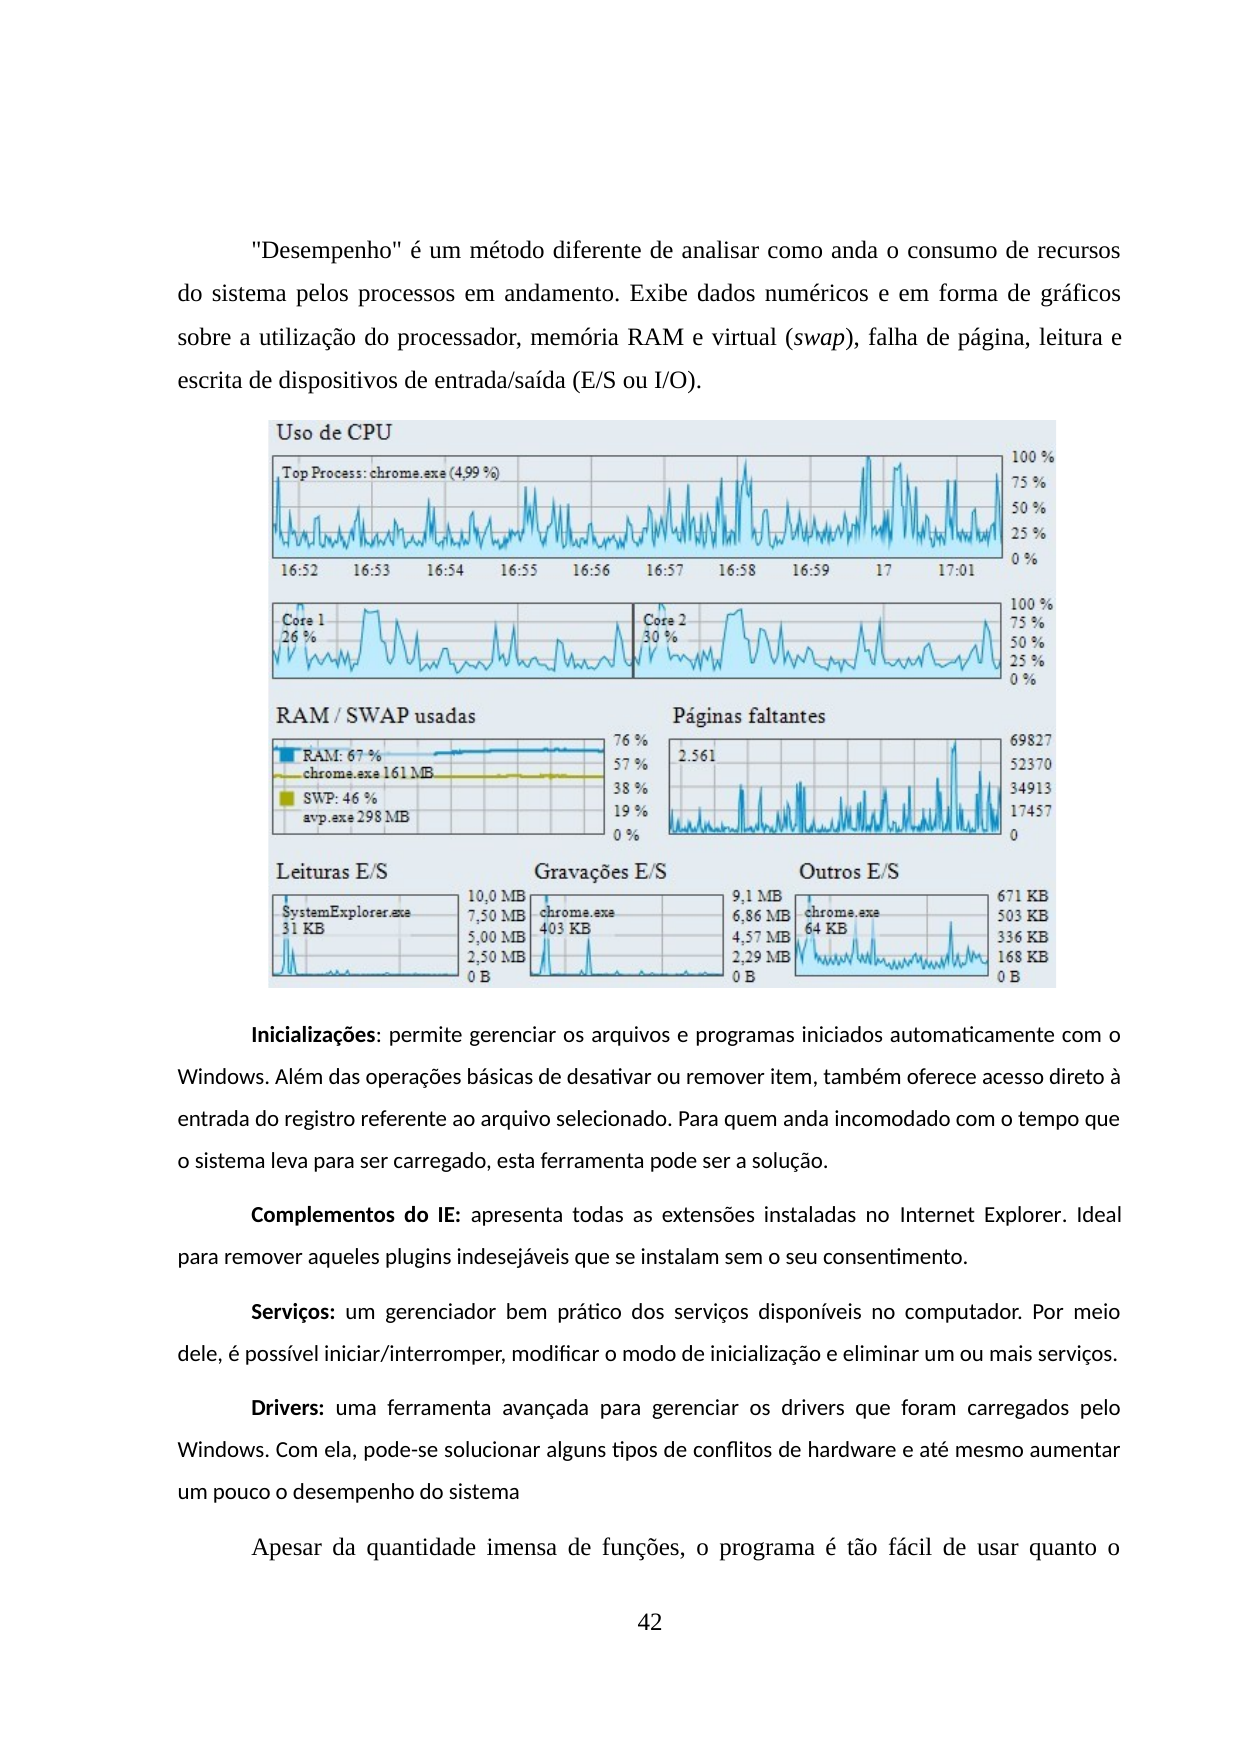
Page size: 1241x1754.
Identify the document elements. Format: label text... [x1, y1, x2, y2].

text Serviços: um gerenciador bem prático dos serviços disponíveis no computador. Por meio dele, é possível iniciar/interromper, modificar o modo de inicialização e eliminar um ou mais serviços. [177, 1297, 1122, 1367]
text Inicializações: permite gerenciar os arquivos e programas iniciados automaticamente com o Windows. Além das operações básicas de desativar ou remover item, também oferece acesso direto à entrada do registro referente ao arquivo selecionado. Para quem anda incomodado com o tempo que o sistema leva para ser carregado, esta ferramenta pode ser a solução. [177, 1020, 1122, 1174]
text Apesar da quantidade imensa de funções, o programa é tão fácil de usar quanto o [177, 1532, 1122, 1561]
picture [268, 420, 1057, 988]
text Complementos do IE: apresenta todas as extensões instaladas no Internet Explorer. Ideal para remover aqueles plugins indesejáveis que se instalam sem o seu consentimento. [177, 1201, 1122, 1271]
text "Desempenho" é um método diferente de analisar como anda o consumo de recursos do sistema pelos processos em andamento. Exibe dados numéricos e em forma de gráficos sobre a utilização do processador, memória RAM e virtual (swap), falha de página, leitura e escrita de dispositivos de entrada/saída (E/S ou I/O). [177, 235, 1122, 393]
text Drivers: uma ferramenta avançada para gerenciar os drivers que foram carregados pelo Windows. Com ela, pode-se solucionar alguns tipos de conflitos de hardware e até mesmo aumentar um pouco o desempenho do sistema [177, 1393, 1122, 1505]
